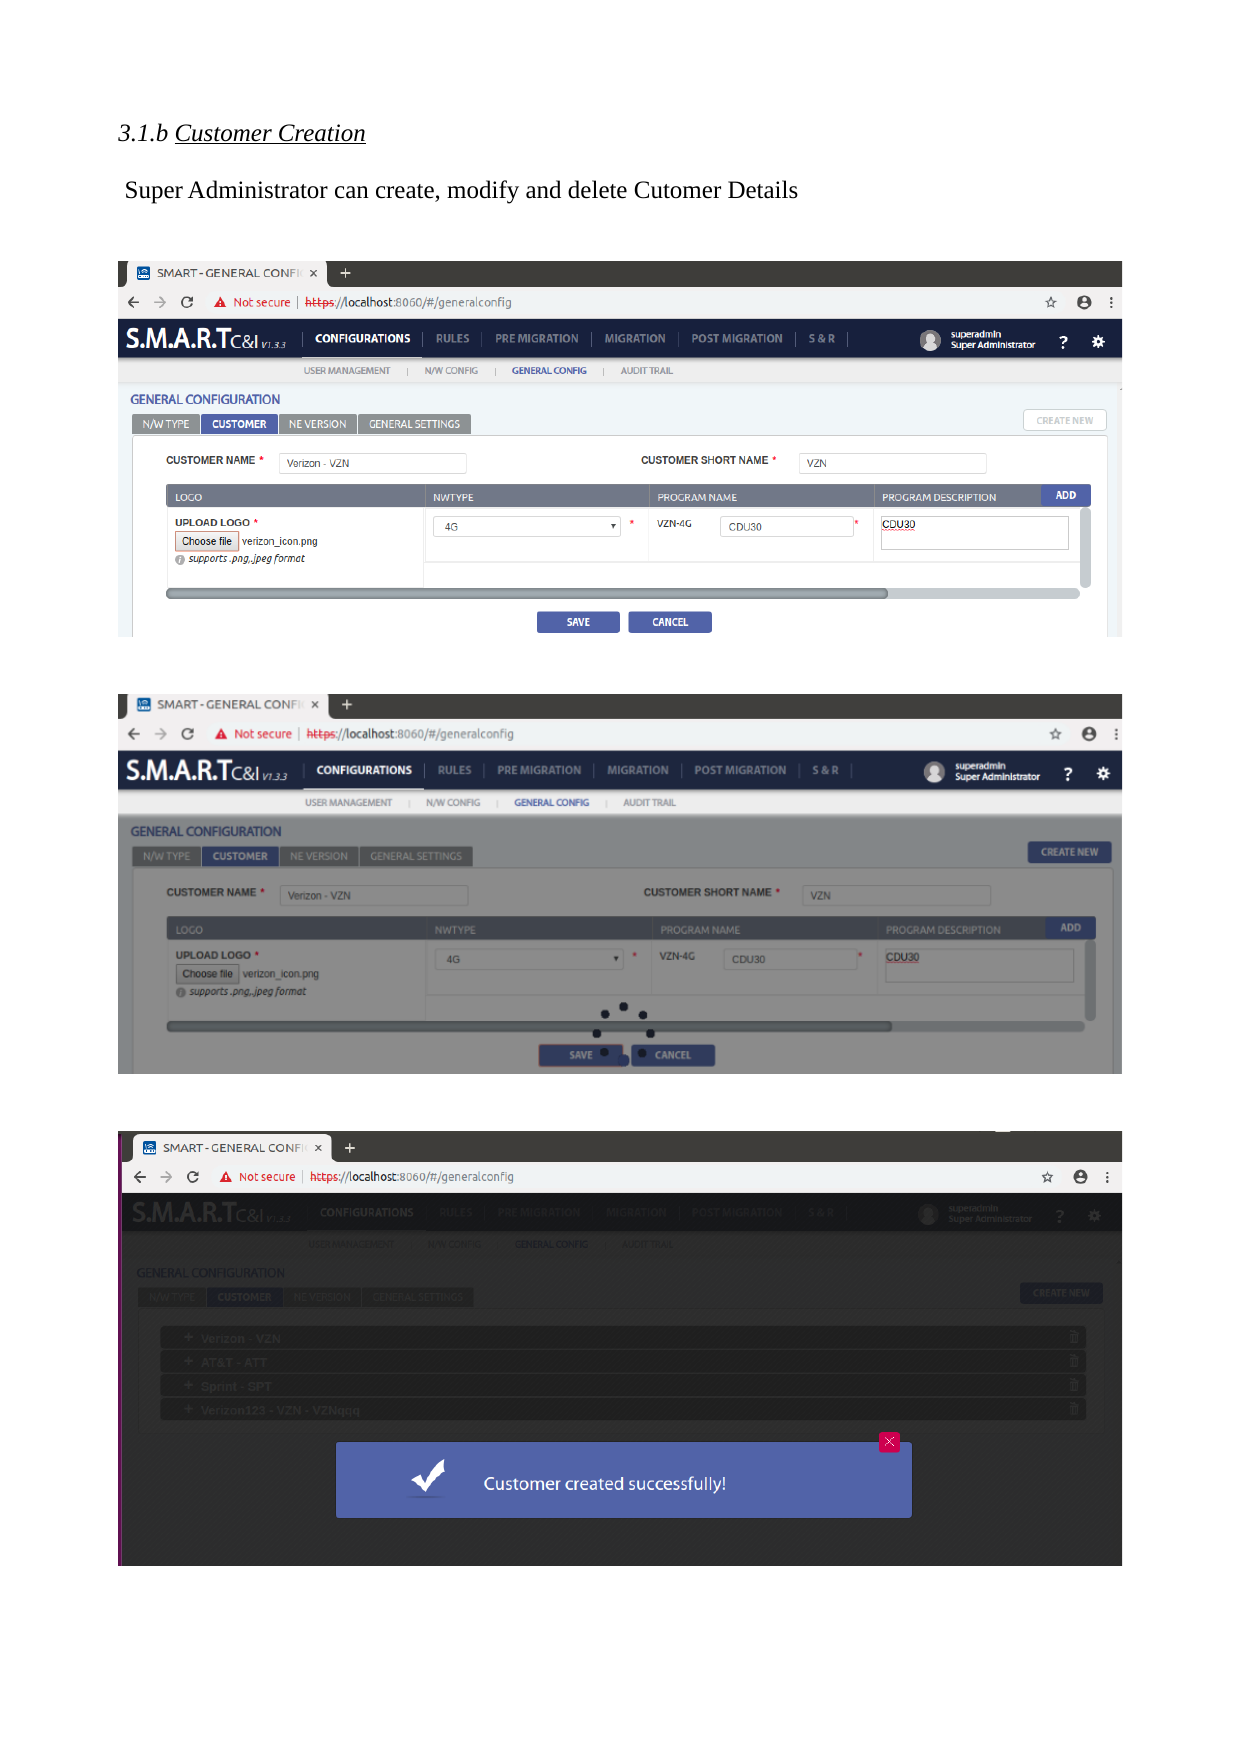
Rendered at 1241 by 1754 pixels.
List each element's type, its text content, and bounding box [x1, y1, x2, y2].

picture [118, 1131, 1123, 1566]
text Super Administrator can create, modify and delete Cutomer Details [118, 176, 1122, 204]
picture [118, 694, 1123, 1074]
text 3.1.b Customer Creation [118, 118, 1122, 147]
picture [118, 261, 1123, 637]
